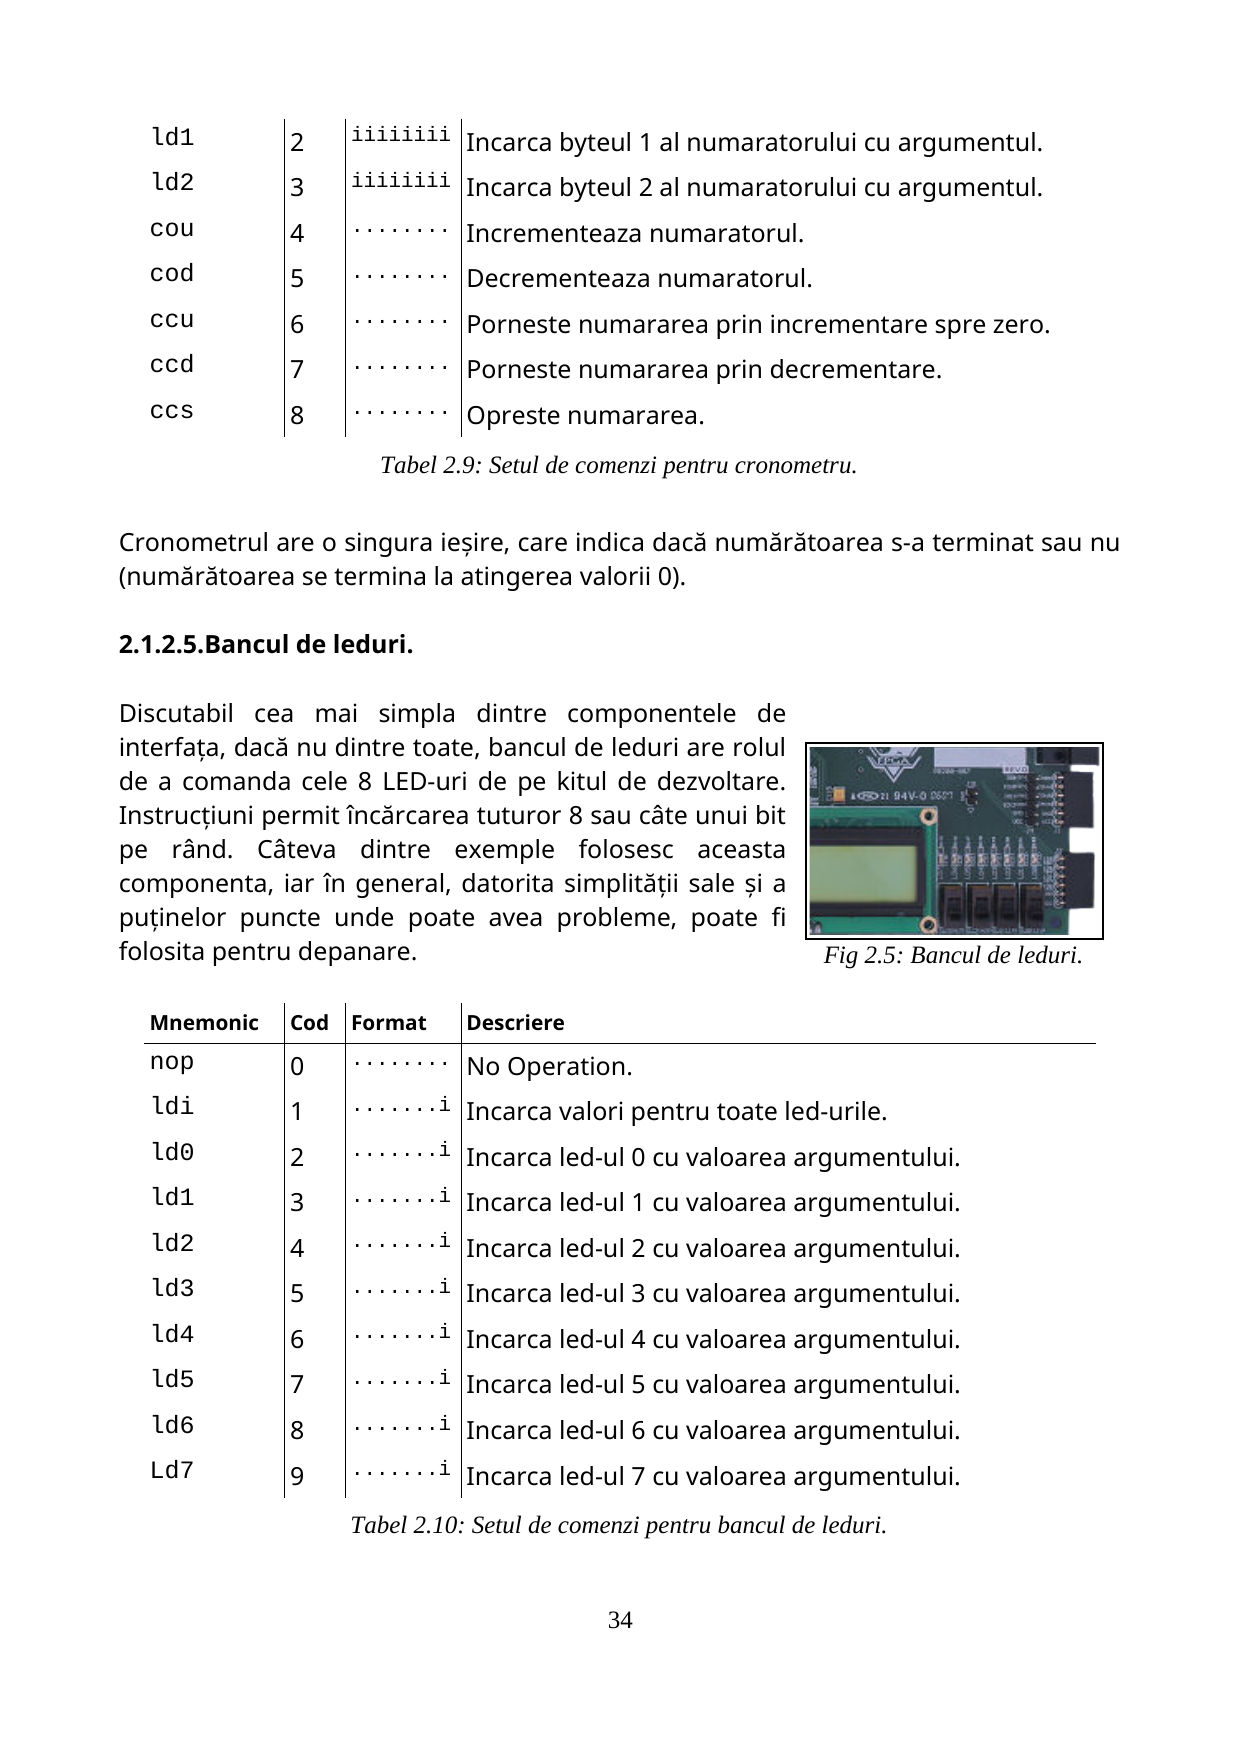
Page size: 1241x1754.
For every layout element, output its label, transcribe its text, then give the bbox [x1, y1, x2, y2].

table_cell ldi [144, 1088, 284, 1134]
table_cell 7 [285, 346, 345, 392]
table_cell 5 [285, 255, 345, 301]
table_cell Incarca byteul 2 al numaratorului cu argumentul. [462, 164, 1096, 209]
table_header Descriere [462, 1003, 1096, 1043]
table_cell Incarca led-ul 6 cu valoarea argumentului. [462, 1407, 1096, 1452]
table_cell .......i [346, 1453, 461, 1498]
table_cell ld0 [144, 1134, 284, 1179]
table_cell Opreste numararea. [462, 392, 1096, 437]
table_cell 8 [285, 1407, 345, 1452]
table_cell ccu [144, 301, 284, 346]
table_cell 0 [285, 1044, 345, 1088]
table_cell 4 [285, 1225, 345, 1270]
table_cell ld6 [144, 1407, 284, 1452]
table_cell Incarca byteul 1 al numaratorului cu argumentul. [462, 119, 1096, 164]
table_cell .......i [346, 1407, 461, 1452]
table_cell Incarca led-ul 0 cu valoarea argumentului. [462, 1134, 1096, 1179]
table_cell 6 [285, 1316, 345, 1361]
table_cell Ld7 [144, 1453, 284, 1498]
table_cell Incarca led-ul 5 cu valoarea argumentului. [462, 1361, 1096, 1407]
table_header Mnemonic [144, 1003, 284, 1043]
table_cell Porneste numararea prin decrementare. [462, 346, 1096, 392]
table_cell 7 [285, 1361, 345, 1407]
table_cell ........ [346, 392, 461, 437]
table_cell Incarca led-ul 4 cu valoarea argumentului. [462, 1316, 1096, 1361]
table_cell ........ [346, 301, 461, 346]
table_cell 5 [285, 1270, 345, 1316]
table_cell iiiiiiii [346, 119, 461, 164]
table_cell .......i [346, 1225, 461, 1270]
table_cell Incarca led-ul 3 cu valoarea argumentului. [462, 1270, 1096, 1316]
table_cell ccs [144, 392, 284, 437]
table_cell Incarca led-ul 7 cu valoarea argumentului. [462, 1453, 1096, 1498]
table_cell ccd [144, 346, 284, 392]
table_cell Incarca led-ul 2 cu valoarea argumentului. [462, 1225, 1096, 1270]
table_cell nop [144, 1044, 284, 1088]
table_cell cod [144, 255, 284, 301]
table_cell .......i [346, 1316, 461, 1361]
table_cell ld4 [144, 1316, 284, 1361]
table_cell iiiiiiii [346, 164, 461, 209]
table_cell 4 [285, 210, 345, 255]
table_cell 3 [285, 1179, 345, 1225]
table_cell Incrementeaza numaratorul. [462, 210, 1096, 255]
table_header Cod [285, 1003, 345, 1043]
table_cell 1 [285, 1088, 345, 1134]
table_cell 2 [285, 1134, 345, 1179]
table_cell .......i [346, 1270, 461, 1316]
text Tabel 2.10: Setul de comenzi pentru bancul de leduri. [118, 1510, 1122, 1539]
table_cell ld1 [144, 1179, 284, 1225]
table_cell .......i [346, 1088, 461, 1134]
table_cell Incarca valori pentru toate led-urile. [462, 1088, 1096, 1134]
table_cell cou [144, 210, 284, 255]
table_cell No Operation. [462, 1044, 1096, 1088]
table_header Format [346, 1003, 461, 1043]
table_cell ld3 [144, 1270, 284, 1316]
table_cell Decrementeaza numaratorul. [462, 255, 1096, 301]
table_cell Porneste numararea prin incrementare spre zero. [462, 301, 1096, 346]
table_cell .......i [346, 1179, 461, 1225]
table_cell Incarca led-ul 1 cu valoarea argumentului. [462, 1179, 1096, 1225]
table_cell 9 [285, 1453, 345, 1498]
text Discutabil cea mai simpla dintre componentele de interfața, dacă nu dintre toate, bancul de leduri are rolul de a comanda cele 8 LED-uri de pe kitul de dezvoltare. Instrucțiuni permit încărcarea tuturor 8 sau câte unui bit pe rând. Câteva dintre exemple folosesc aceasta componenta, iar în general, datorita simplității sale și a puținelor puncte unde poate avea probleme, poate fi folosita pentru depanare. [118, 695, 787, 968]
table_cell ld2 [144, 164, 284, 209]
table_cell ld1 [144, 119, 284, 164]
text Tabel 2.9: Setul de comenzi pentru cronometru. [118, 450, 1122, 478]
table_cell ........ [346, 255, 461, 301]
table_cell 6 [285, 301, 345, 346]
table_cell .......i [346, 1361, 461, 1407]
picture [809, 747, 1100, 935]
text Fig 2.5: Bancul de leduri. [804, 743, 1104, 969]
table_cell ld5 [144, 1361, 284, 1407]
table_cell 8 [285, 392, 345, 437]
table_cell ld2 [144, 1225, 284, 1270]
table_cell ........ [346, 210, 461, 255]
table_cell ........ [346, 346, 461, 392]
table_cell 2 [285, 119, 345, 164]
table_cell 3 [285, 164, 345, 209]
table_cell ........ [346, 1044, 461, 1088]
text Cronometrul are o singura ieșire, care indica dacă numărătoarea s-a terminat sau nu (numărătoarea se termina la atingerea valorii 0). [118, 525, 1122, 593]
text 2.1.2.5.Bancul de leduri. [118, 627, 1122, 661]
table_cell .......i [346, 1134, 461, 1179]
